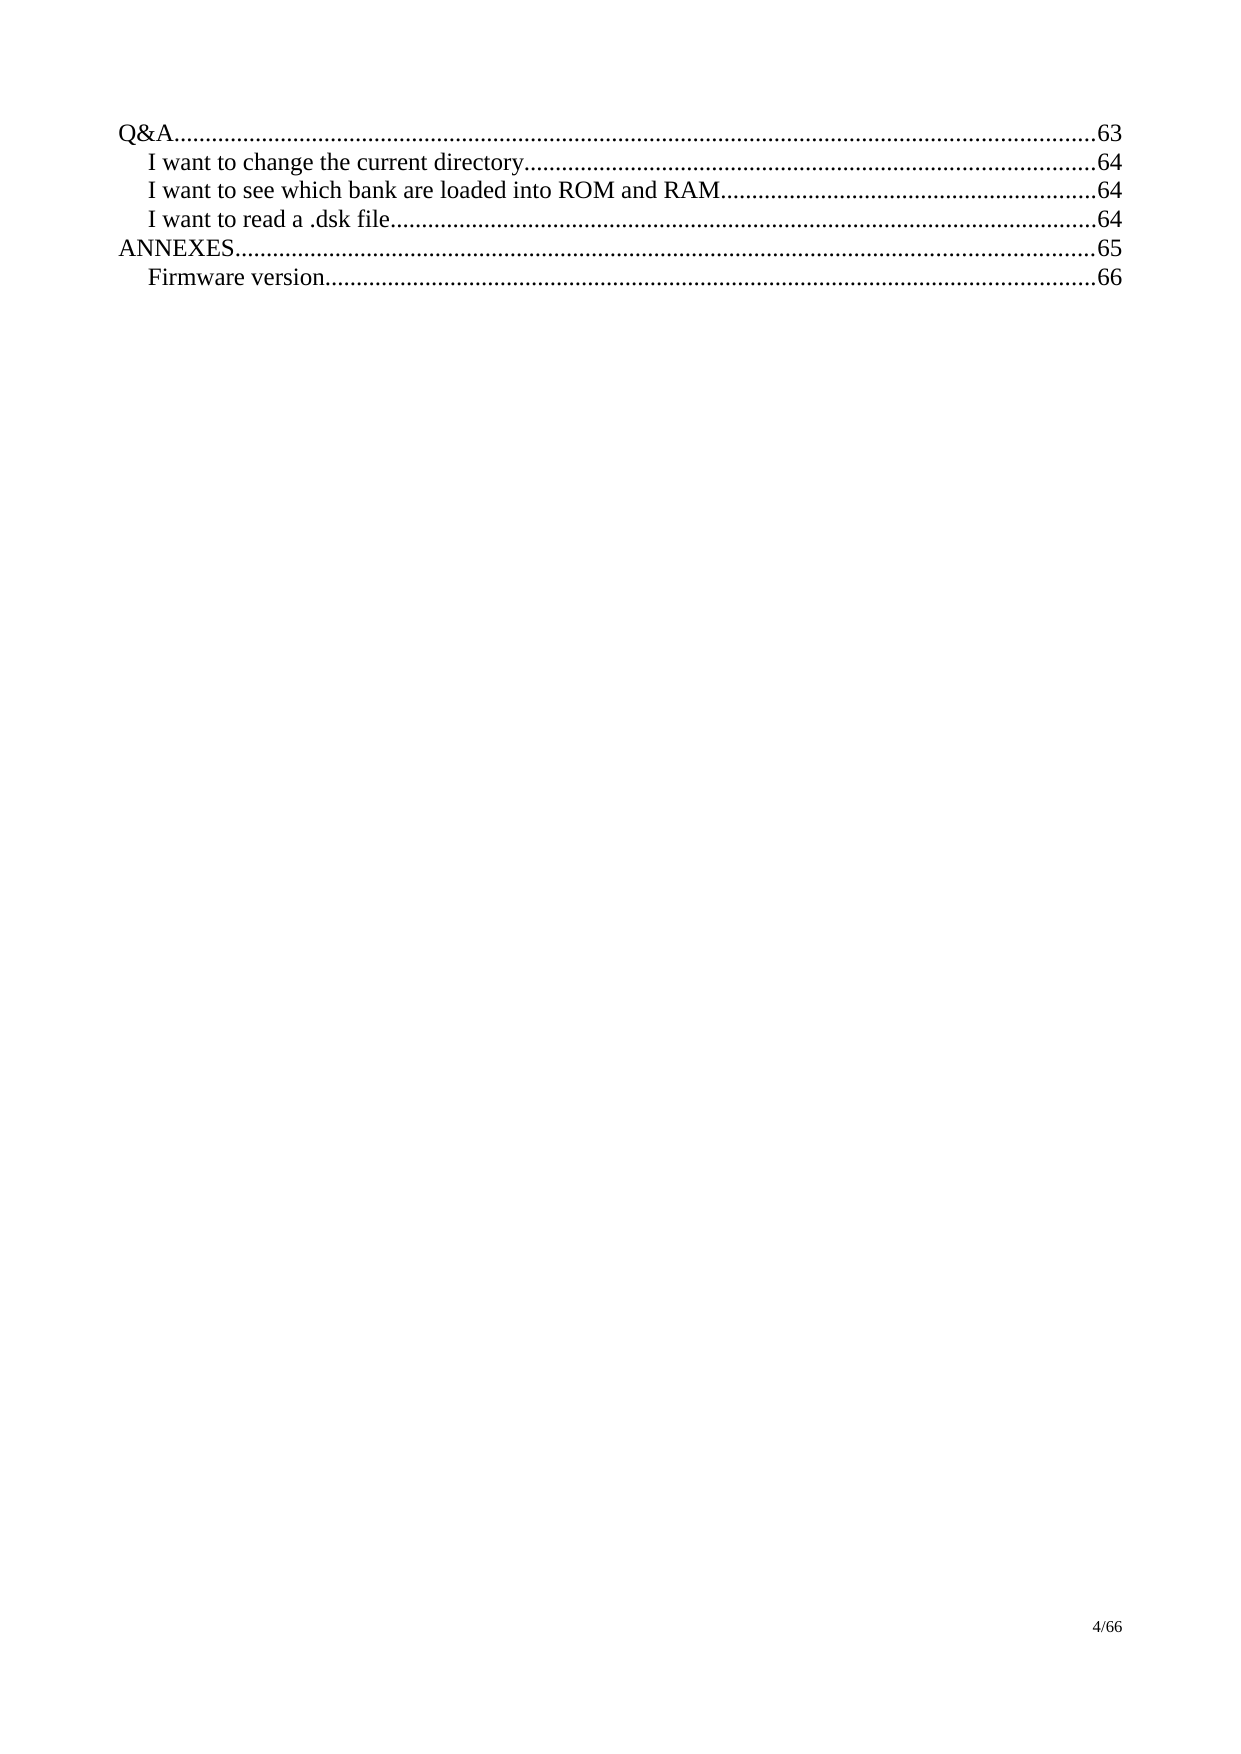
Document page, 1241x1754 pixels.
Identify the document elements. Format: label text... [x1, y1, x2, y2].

text I want to change the current directory 64 [148, 147, 1122, 176]
text Firmware version 66 [148, 262, 1122, 291]
text I want to see which bank are loaded into ROM and RAM 64 [148, 176, 1122, 204]
text Q&A 63 [118, 118, 1122, 147]
text ANNEXES 65 [118, 233, 1122, 262]
text I want to read a .dsk file 64 [148, 204, 1122, 233]
